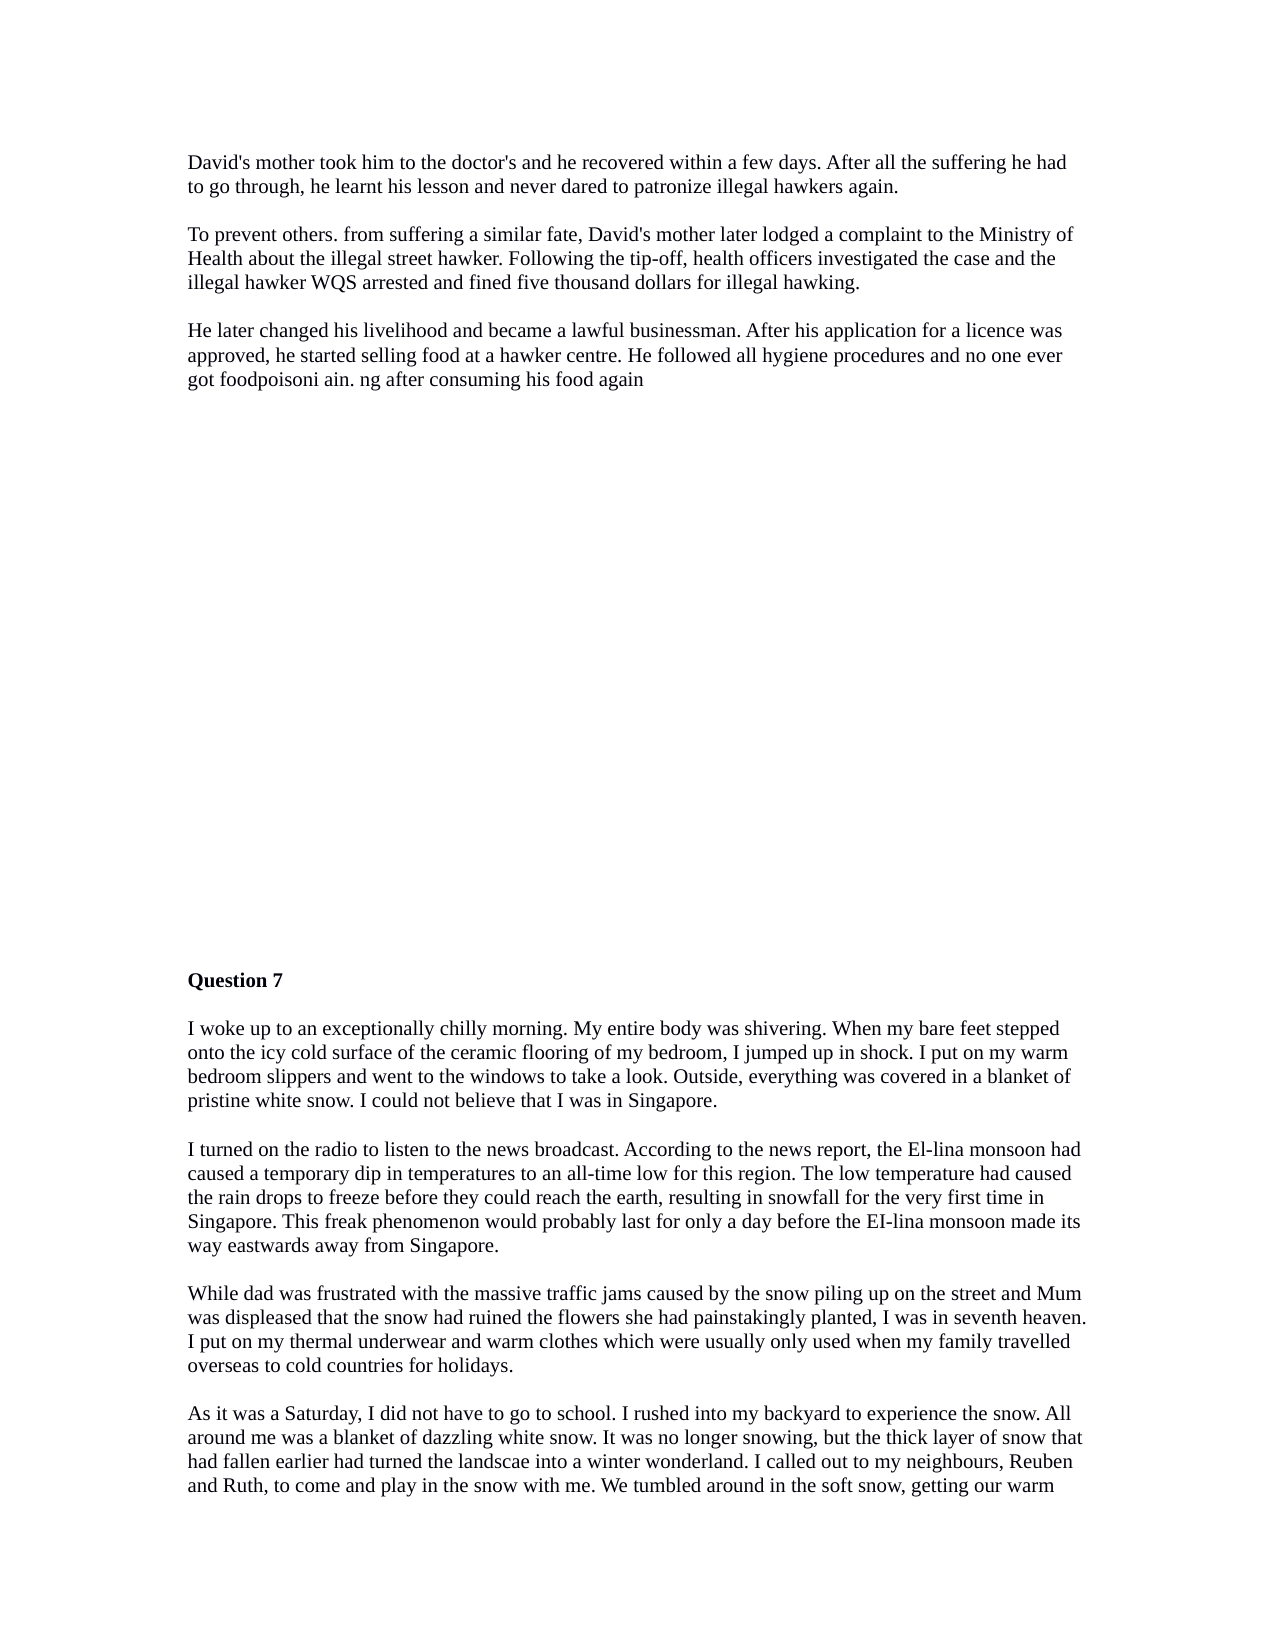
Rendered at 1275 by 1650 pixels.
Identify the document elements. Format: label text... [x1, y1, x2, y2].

text While dad was frustrated with the massive traffic jams caused by the snow piling up on the street and Mum was displeased that the snow had ruined the flowers she had painstakingly planted, I was in seventh heaven. I put on my thermal underwear and warm clothes which were usually only used when my family travelled overseas to cold countries for holidays. [187, 1281, 1087, 1377]
text I woke up to an exceptionally chilly morning. My entire body was shivering. When my bare feet stepped onto the icy cold surface of the ceramic flooring of my bedroom, I jumped up in shock. I put on my warm bedroom slippers and went to the windows to take a look. Outside, everything was covered in a blanket of pristine white snow. I could not believe that I was in Singapore. [187, 1016, 1087, 1112]
text He later changed his livelihood and became a lawful businessman. After his application for a licence was approved, he started selling food at a hawker centre. He followed all hygiene procedures and no one ever got foodpoisoni ain. ng after consuming his food again [187, 318, 1087, 391]
text David's mother took him to the doctor's and he recovered within a few days. After all the suffering he had to go through, he learnt his lesson and never dared to patronize illegal hawkers again. [187, 150, 1087, 198]
text I turned on the radio to listen to the news broadcast. According to the news report, the El-lina monsoon had caused a temporary dip in temperatures to an all-time low for this region. The low temperature had caused the rain drops to freeze before they could reach the earth, resulting in snowfall for the very first time in Singapore. This freak phenomenon would probably last for only a day before the EI-lina monsoon made its way eastwards away from Singapore. [187, 1137, 1087, 1257]
text As it was a Saturday, I did not have to go to school. I rushed into my backyard to experience the snow. All around me was a blanket of dazzling white snow. It was no longer snowing, but the thick layer of snow that had fallen earlier had turned the landscae into a winter wonderland. I called out to my neighbours, Reuben and Ruth, to come and play in the snow with me. We tumbled around in the soft snow, getting our warm [187, 1401, 1087, 1497]
text Question 7 [187, 968, 1087, 992]
text To prevent others. from suffering a similar fate, David's mother later lodged a complaint to the Ministry of Health about the illegal street hawker. Following the tip-off, health officers investigated the case and the illegal hawker WQS arrested and fined five thousand dollars for illegal hawking. [187, 222, 1087, 294]
